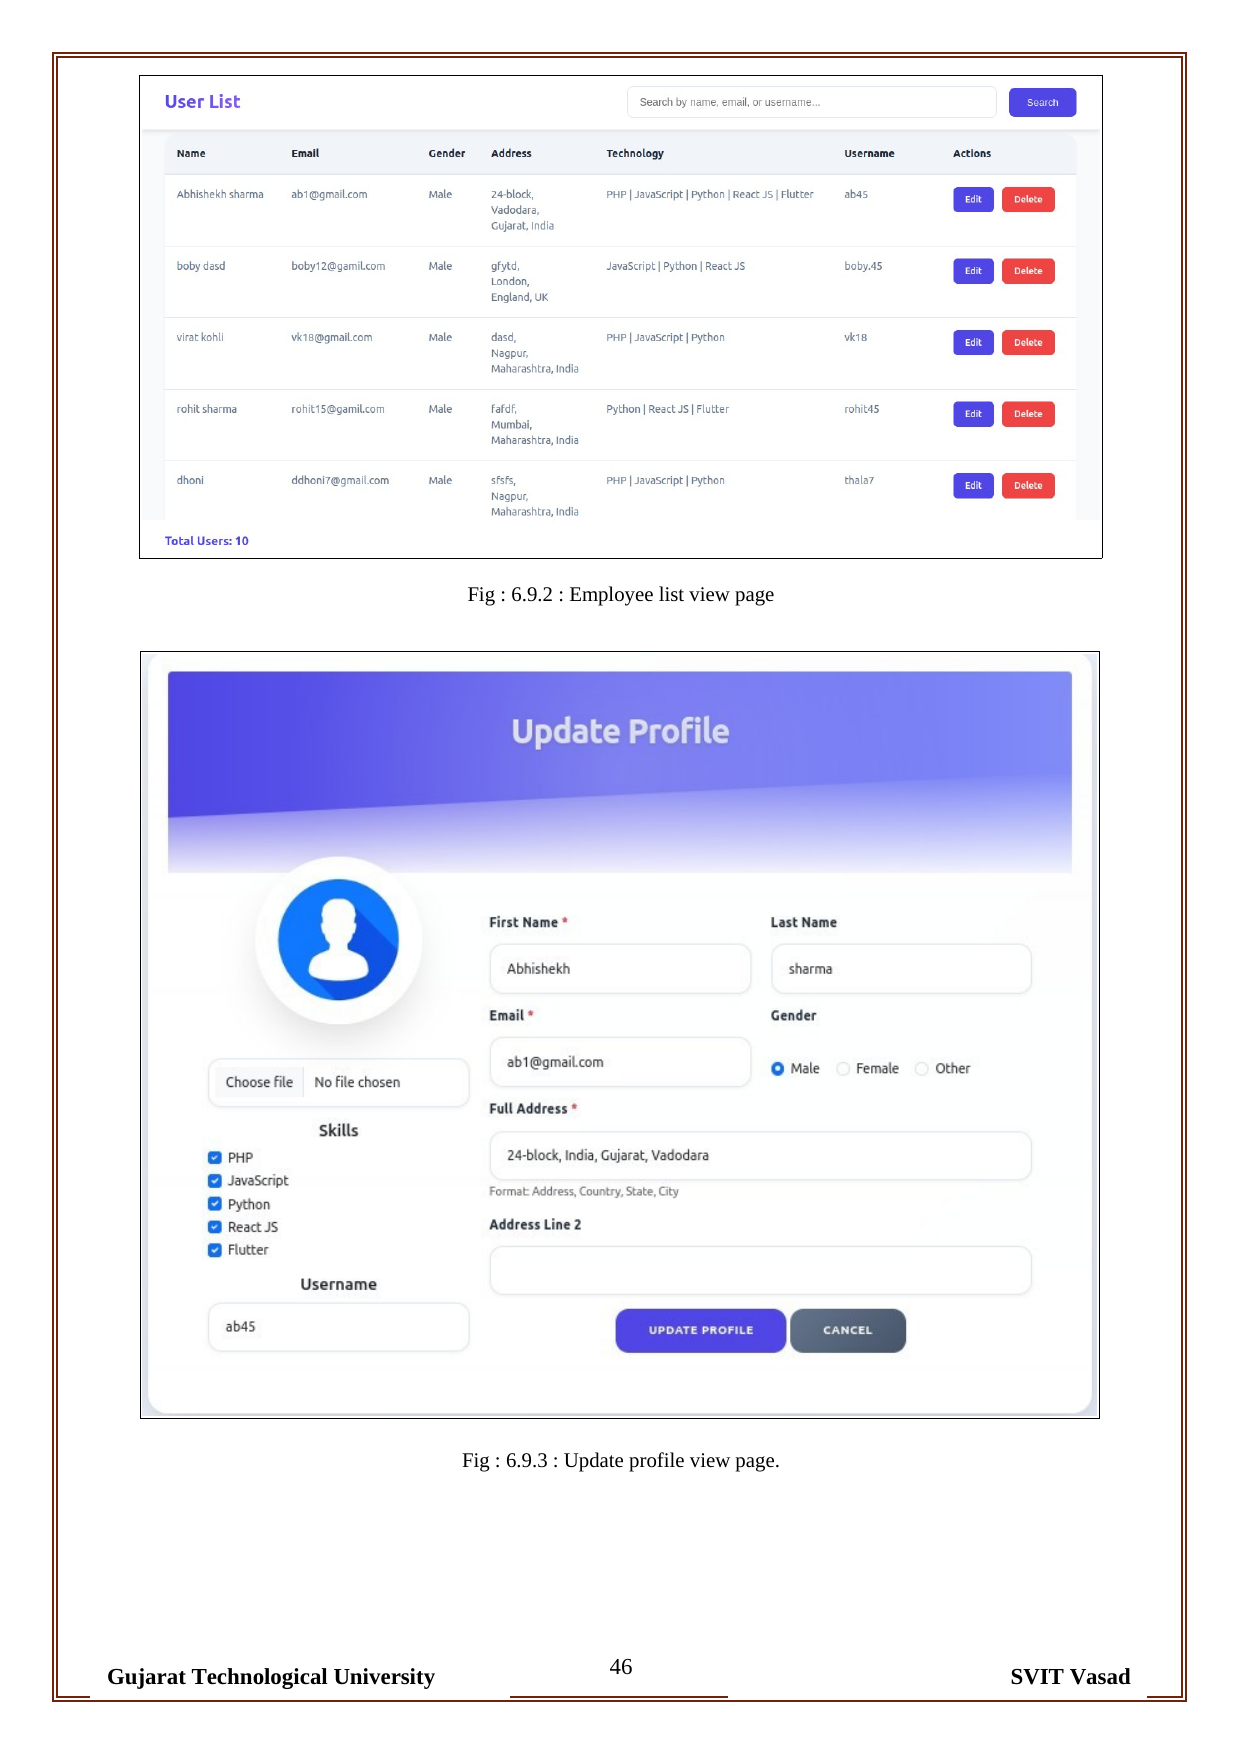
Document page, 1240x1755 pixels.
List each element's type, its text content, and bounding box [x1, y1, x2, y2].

text Fig : 6.9.2 : Employee list view page [139, 582, 1102, 606]
picture [142, 654, 1097, 1416]
text Fig : 6.9.3 : Update profile view page. [139, 1448, 1102, 1472]
picture [142, 86, 1100, 545]
